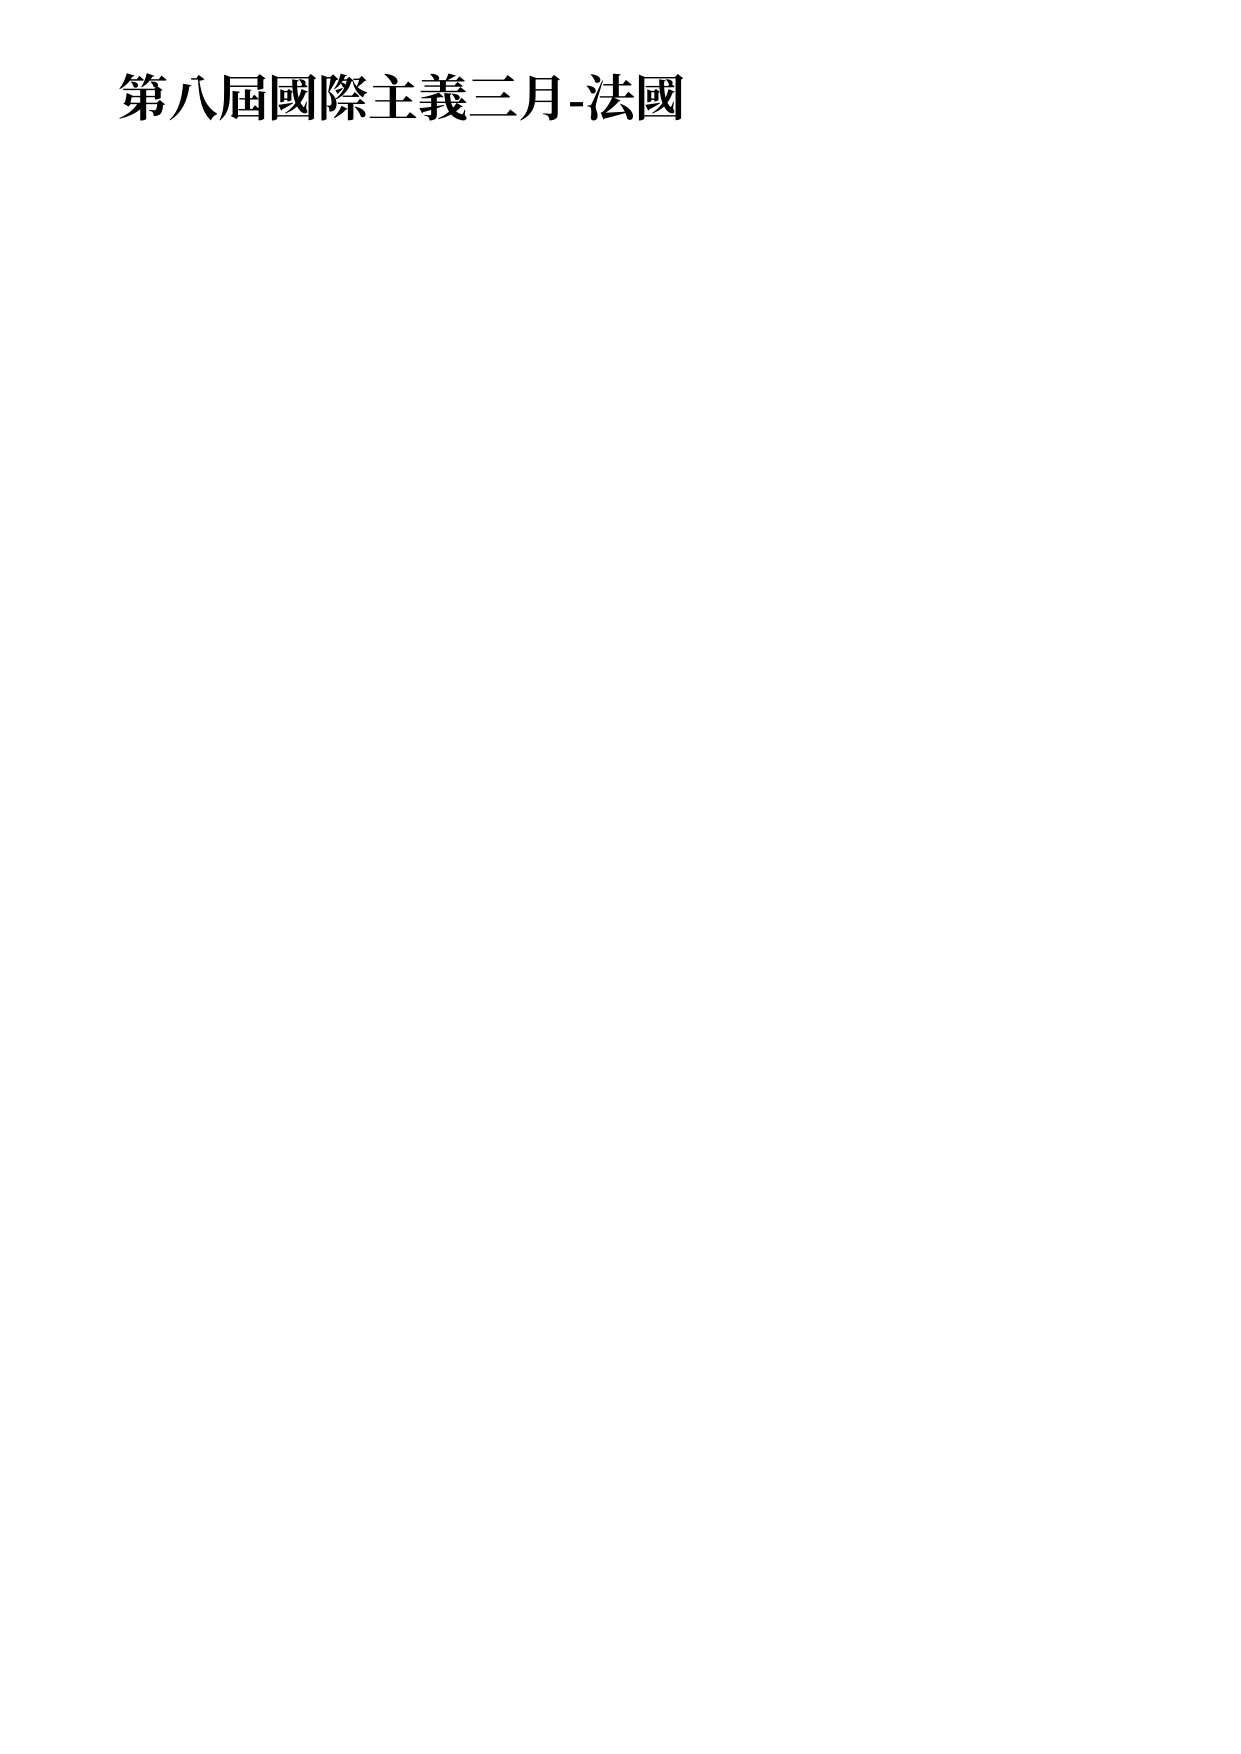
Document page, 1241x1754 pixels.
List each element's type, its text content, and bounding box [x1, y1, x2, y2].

subtitle 第八屆國際主義三月-法國 [118, 59, 1181, 131]
